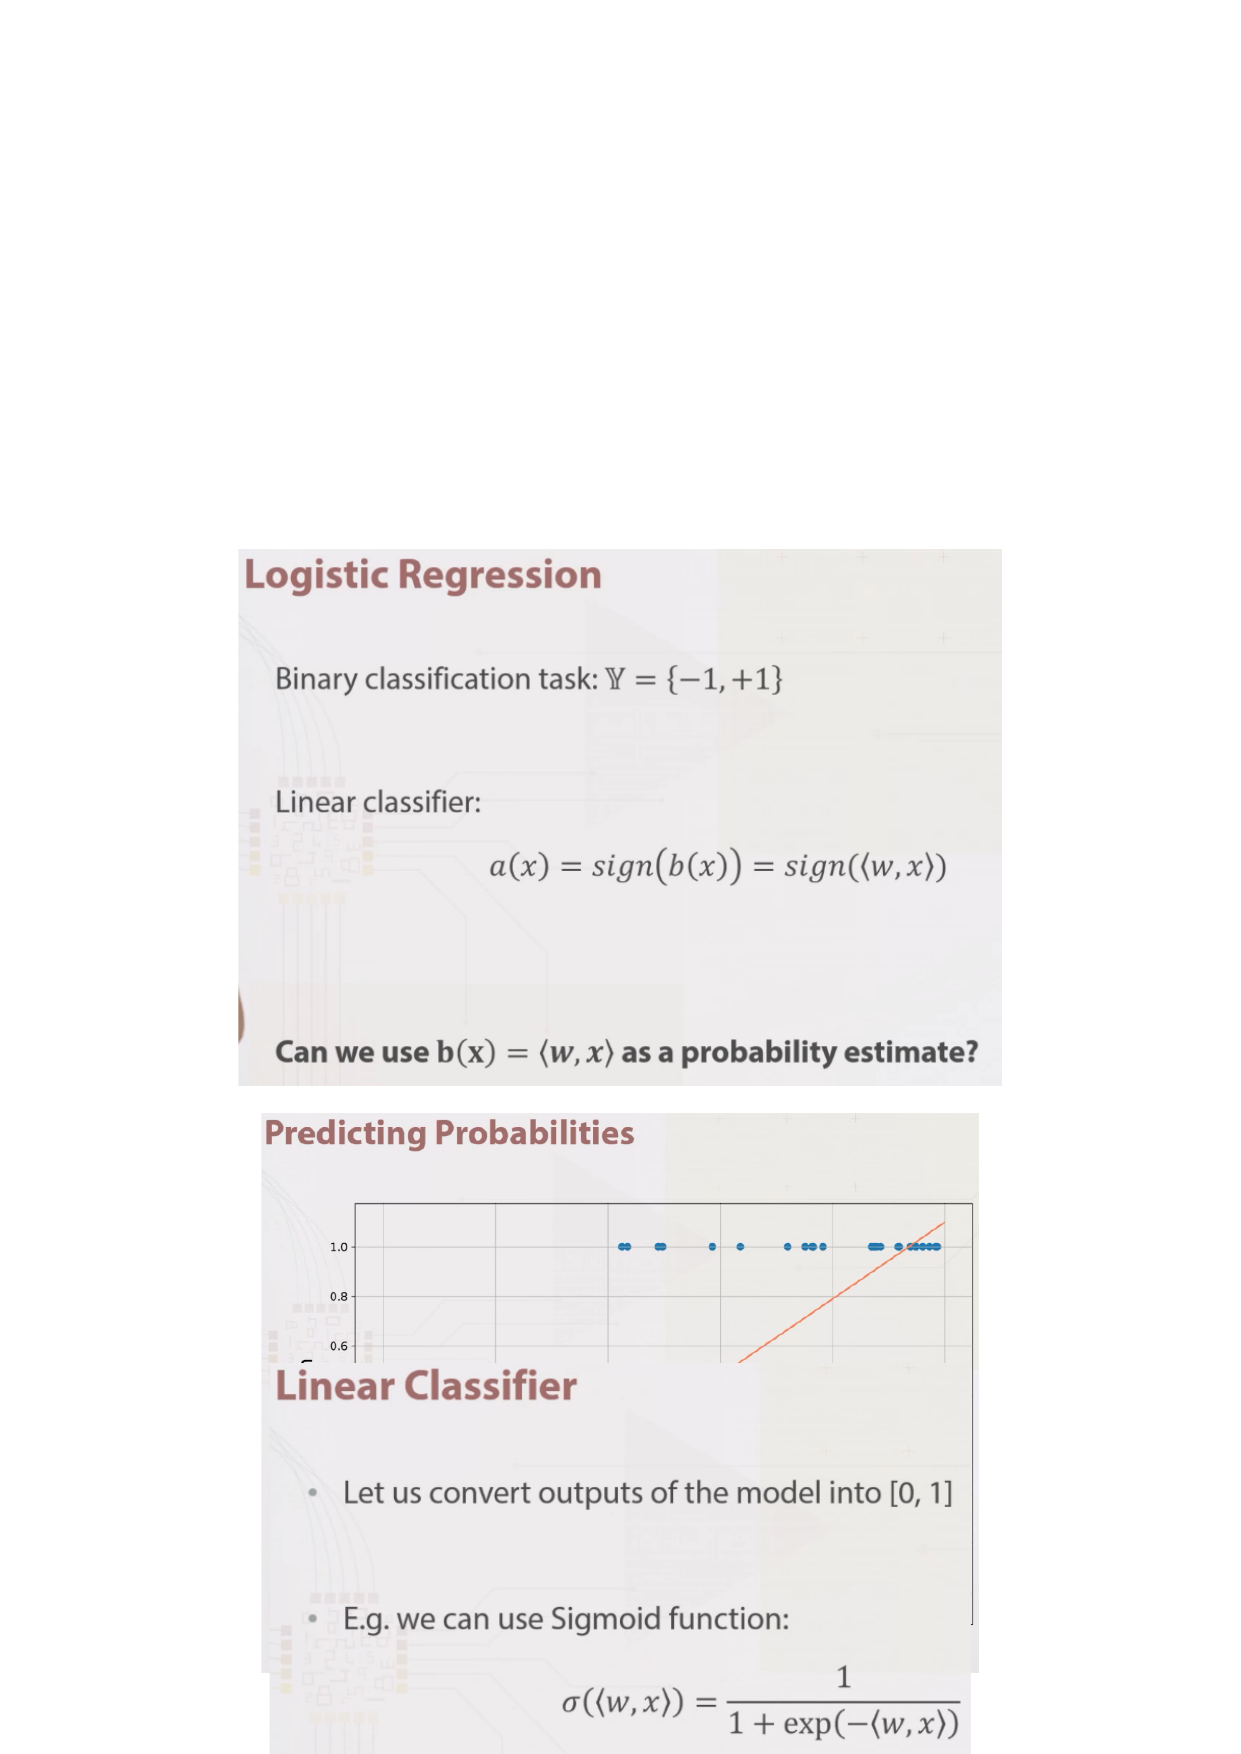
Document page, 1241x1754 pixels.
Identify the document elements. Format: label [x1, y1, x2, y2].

picture [238, 549, 1002, 1086]
picture [261, 1113, 979, 1754]
